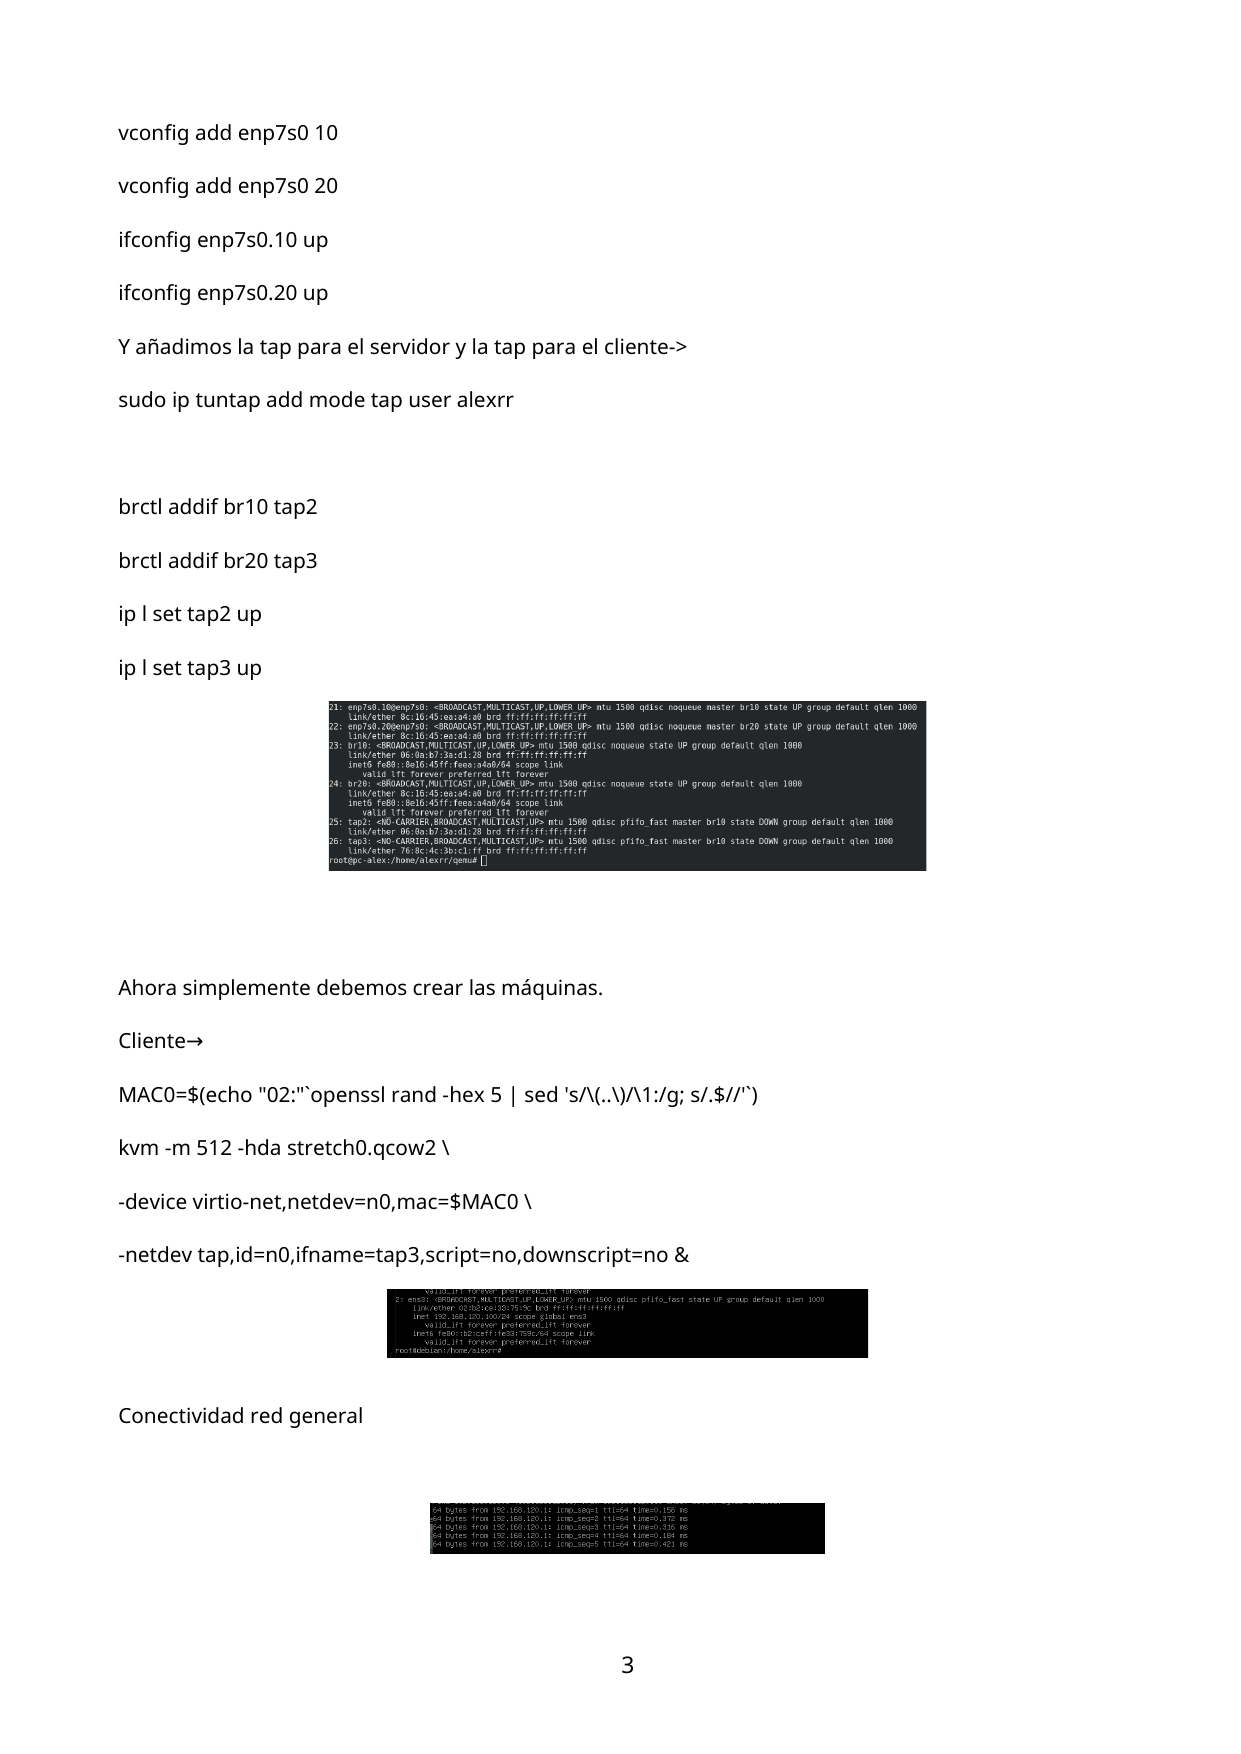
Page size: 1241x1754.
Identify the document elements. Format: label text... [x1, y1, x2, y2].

text vconfig add enp7s0 20 [118, 172, 1137, 200]
text -netdev tap,id=n0,ifname=tap3,script=no,downscript=no & [118, 1240, 1137, 1269]
text ip l set tap2 up [118, 599, 1137, 628]
text Y añadimos la tap para el servidor y la tap para el cliente-> [118, 332, 1137, 360]
text ifconfig enp7s0.20 up [118, 278, 1137, 307]
text MAC0=$(echo "02:"`openssl rand -hex 5 | sed 's/\(..\)/\1:/g; s/.$//'`) [118, 1080, 1137, 1108]
text Cliente→ [118, 1027, 1137, 1055]
text ip l set tap3 up [118, 653, 1137, 681]
text -device virtio-net,netdev=n0,mac=$MAC0 \ [118, 1187, 1137, 1215]
text vconfig add enp7s0 10 [118, 118, 1137, 147]
text sudo ip tuntap add mode tap user alexrr [118, 385, 1137, 414]
picture [387, 1307, 408, 1358]
text Conectividad red general [118, 1401, 1137, 1429]
text brctl addif br10 tap2 [118, 492, 1137, 521]
text ifconfig enp7s0.10 up [118, 225, 1137, 253]
picture [430, 1534, 659, 1554]
text brctl addif br20 tap3 [118, 546, 1137, 574]
text Ahora simplemente debemos crear las máquinas. [118, 973, 1137, 1002]
text kvm -m 512 -hda stretch0.qcow2 \ [118, 1133, 1137, 1162]
